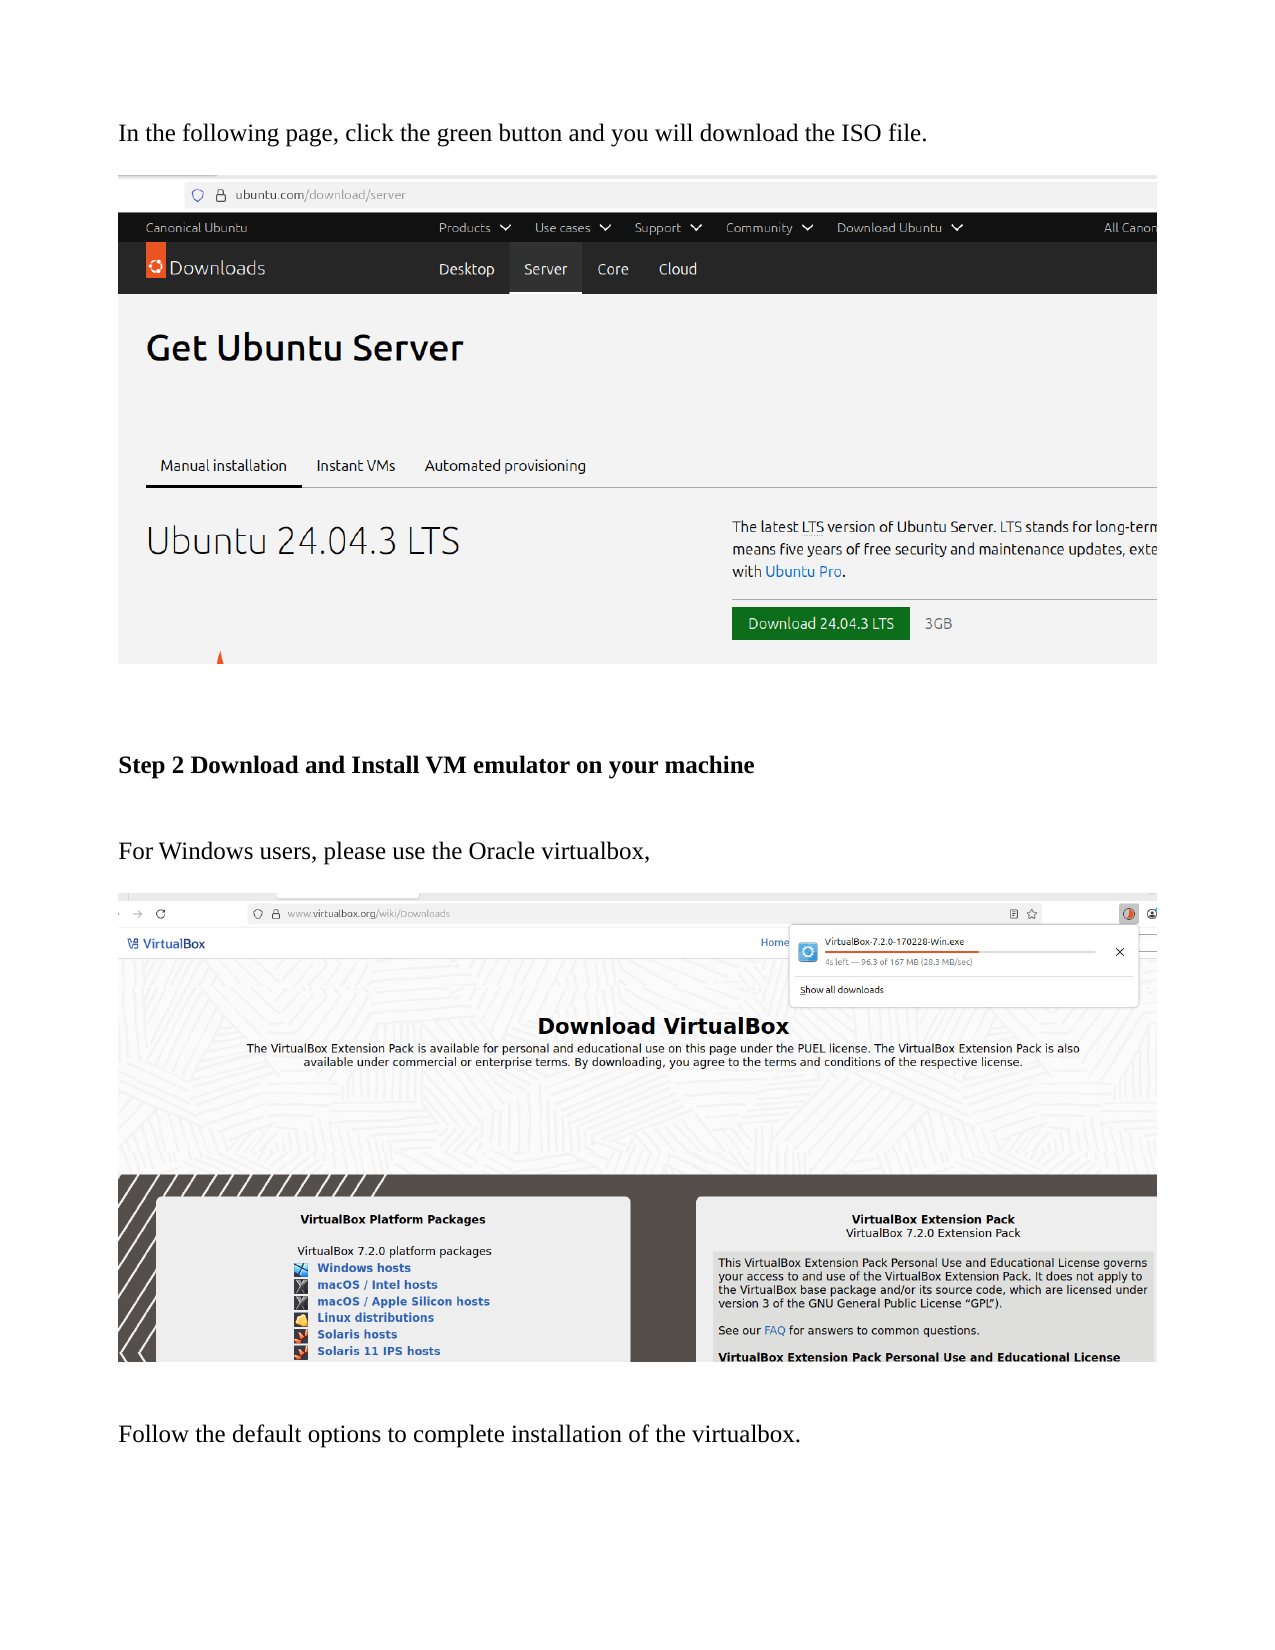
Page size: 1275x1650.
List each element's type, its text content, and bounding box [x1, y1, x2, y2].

text Step 2 Download and Install VM emulator on your machine [118, 750, 1157, 779]
picture [118, 893, 1157, 1362]
text For Windows users, please use the Oracle virtualbox, [118, 836, 1157, 865]
picture [118, 175, 1157, 664]
text In the following page, click the green button and you will download the ISO file. [118, 118, 1157, 147]
text Follow the default options to complete installation of the virtualbox. [118, 1419, 1157, 1448]
